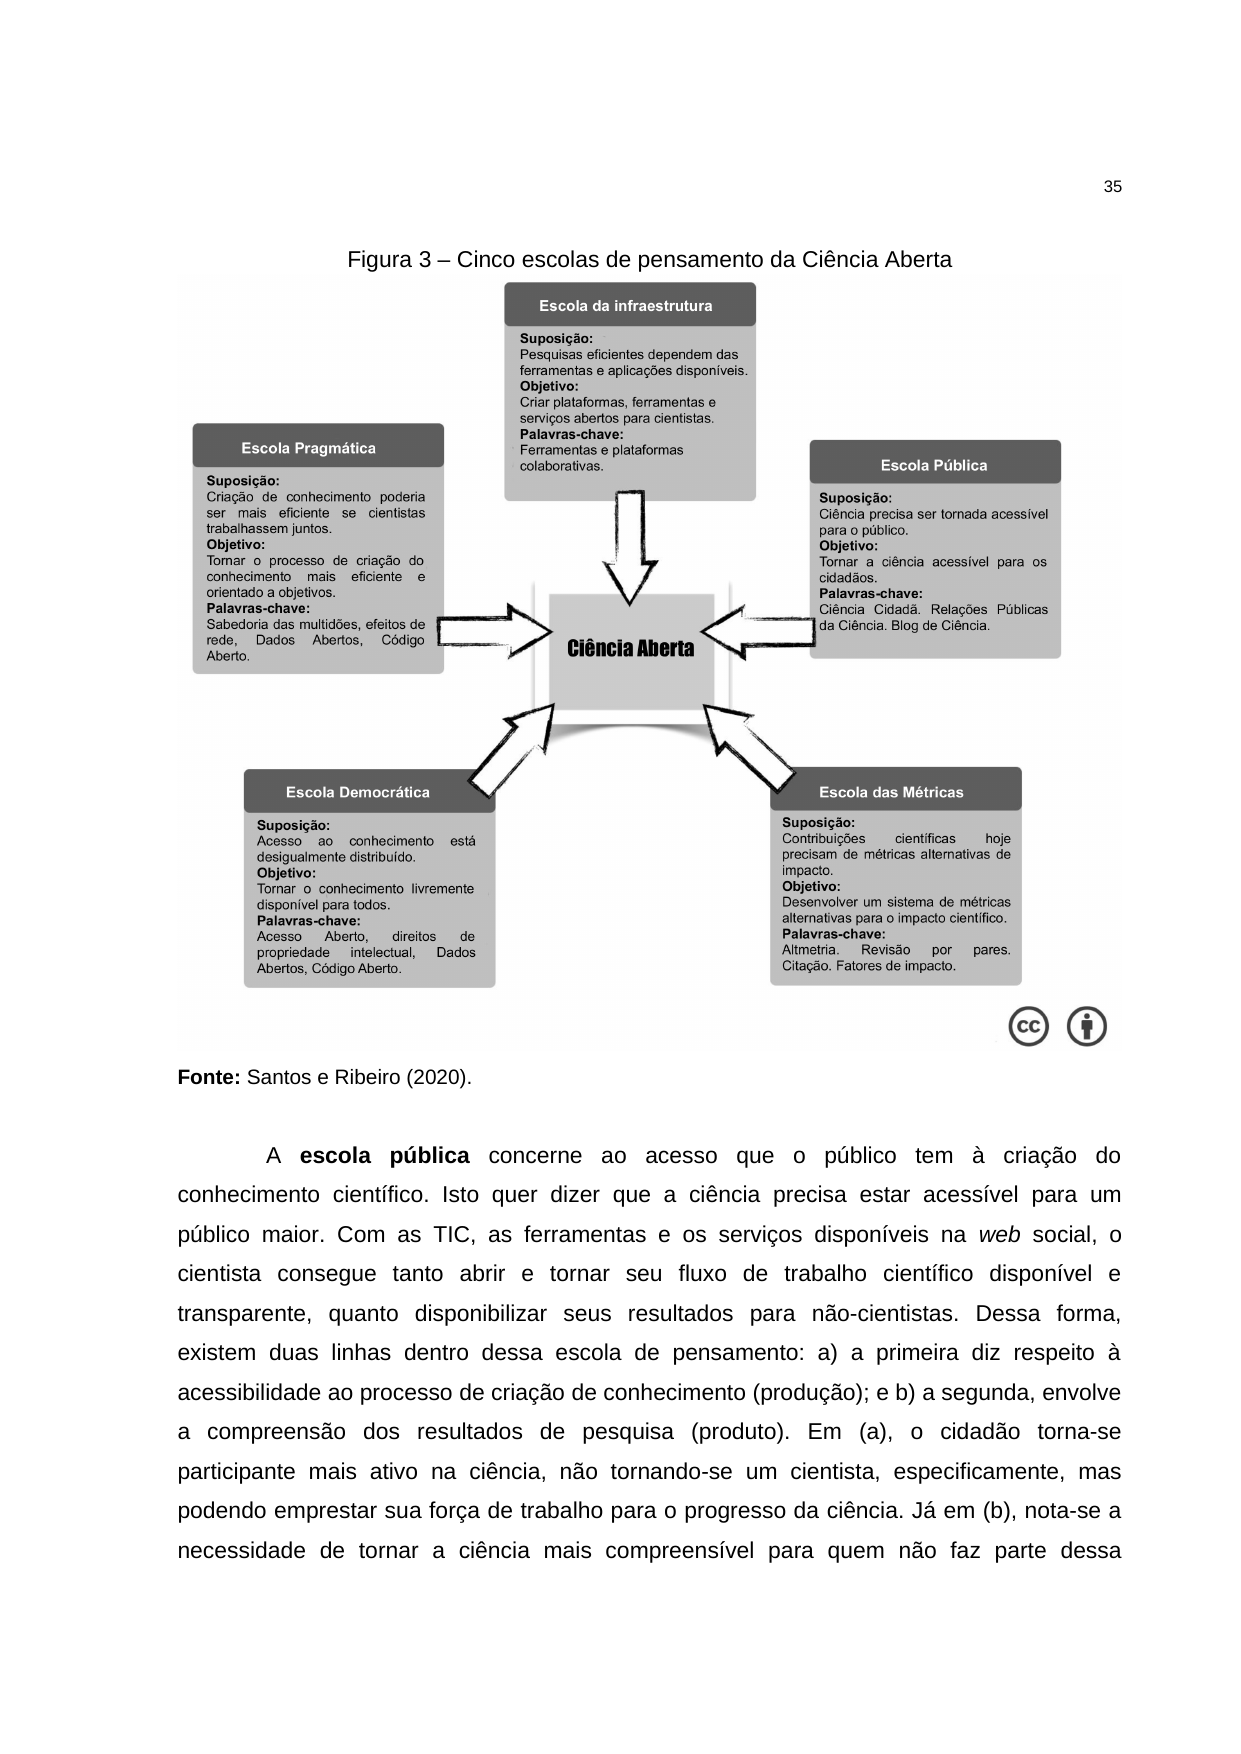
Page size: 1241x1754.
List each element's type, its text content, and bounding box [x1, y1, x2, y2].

text A escola pública concerne ao acesso que o público tem à criação do conhecimento científico. Isto quer dizer que a ciência precisa estar acessível para um público maior. Com as TIC, as ferramentas e os serviços disponíveis na web social, o cientista consegue tanto abrir e tornar seu fluxo de trabalho científico disponível e transparente, quanto disponibilizar seus resultados para não-cientistas. Dessa forma, existem duas linhas dentro dessa escola de pensamento: a) a primeira diz respeito à acessibilidade ao processo de criação de conhecimento (produção); e b) a segunda, envolve a compreensão dos resultados de pesquisa (produto). Em (a), o cidadão torna-se participante mais ativo na ciência, não tornando-se um cientista, especificamente, mas podendo emprestar sua força de trabalho para o progresso da ciência. Já em (b), nota-se a necessidade de tornar a ciência mais compreensível para quem não faz parte dessa [177, 1142, 1122, 1563]
text Figura 3 – Cinco escolas de pensamento da Ciência Aberta [177, 246, 1122, 274]
text Fonte: Santos e Ribeiro (2020). [177, 1065, 1122, 1089]
picture [177, 274, 1123, 1051]
